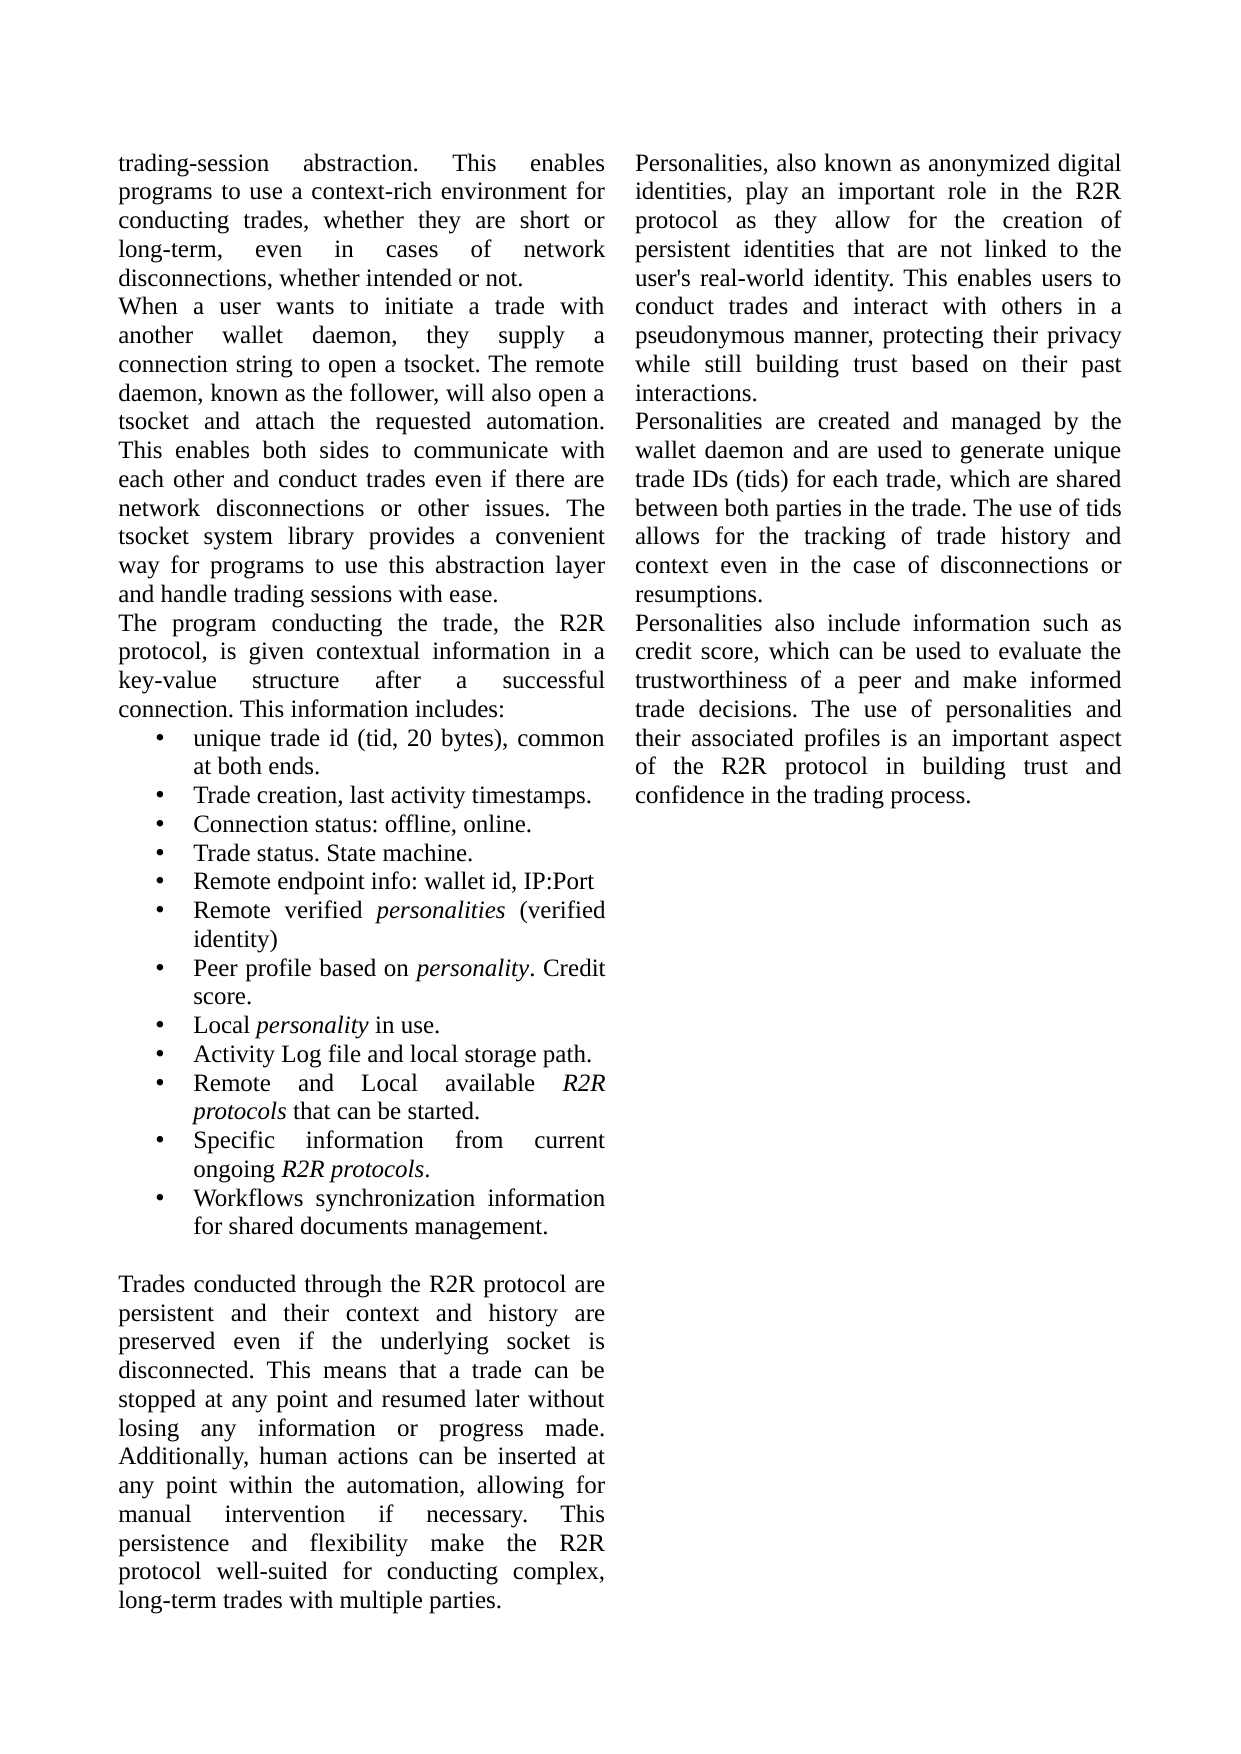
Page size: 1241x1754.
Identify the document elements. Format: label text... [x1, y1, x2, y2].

list Specific information from current ongoing R2R protocols. [156, 1125, 605, 1183]
list Trade creation, last activity timestamps. [156, 780, 605, 809]
text Trades conducted through the R2R protocol are persistent and their context and history are preserved even if the underlying socket is disconnected. This means that a trade can be stopped at any point and resumed later without losing any information or progress made. Additionally, human actions can be inserted at any point within the automation, allowing for manual intervention if necessary. This persistence and flexibility make the R2R protocol well-suited for conducting complex, long-term trades with multiple parties. [118, 1269, 605, 1614]
list Peer profile based on personality. Credit score. [156, 953, 605, 1010]
text Personalities are created and managed by the wallet daemon and are used to generate unique trade IDs (tids) for each trade, which are shared between both parties in the trade. The use of tids allows for the tracking of trade history and context even in the case of disconnections or resumptions. [635, 406, 1122, 608]
list unique trade id (tid, 20 bytes), common at both ends. [156, 723, 605, 780]
list Connection status: offline, online. [156, 809, 605, 838]
list Remote verified personalities (verified identity) [156, 895, 605, 953]
list Trade status. State machine. [156, 838, 605, 866]
text Personalities, also known as anonymized digital identities, play an important role in the R2R protocol as they allow for the creation of persistent identities that are not linked to the user's real-world identity. This enables users to conduct trades and interact with others in a pseudonymous manner, protecting their privacy while still building trust based on their past interactions. [635, 148, 1122, 406]
list Workflows synchronization information for shared documents management. [156, 1183, 605, 1240]
text Personalities also include information such as credit score, which can be used to evaluate the trustworthiness of a peer and make informed trade decisions. The use of personalities and their associated profiles is an important aspect of the R2R protocol in building trust and confidence in the trading process. [635, 608, 1122, 809]
list Remote and Local available R2R protocols that can be started. [156, 1068, 605, 1125]
text trading-session abstraction. This enables programs to use a context-rich environment for conducting trades, whether they are short or long-term, even in cases of network disconnections, whether intended or not. [118, 148, 605, 291]
text When a user wants to initiate a trade with another wallet daemon, they supply a connection string to open a tsocket. The remote daemon, known as the follower, will also open a tsocket and attach the requested automation. This enables both sides to communicate with each other and conduct trades even if there are network disconnections or other issues. The tsocket system library provides a convenient way for programs to use this abstraction layer and handle trading sessions with ease. [118, 291, 605, 608]
list Activity Log file and local storage path. [156, 1039, 605, 1068]
list Local personality in use. [156, 1010, 605, 1039]
list Remote endpoint info: wallet id, IP:Port [156, 866, 605, 895]
text The program conducting the trade, the R2R protocol, is given contextual information in a key-value structure after a successful connection. This information includes: [118, 608, 605, 723]
